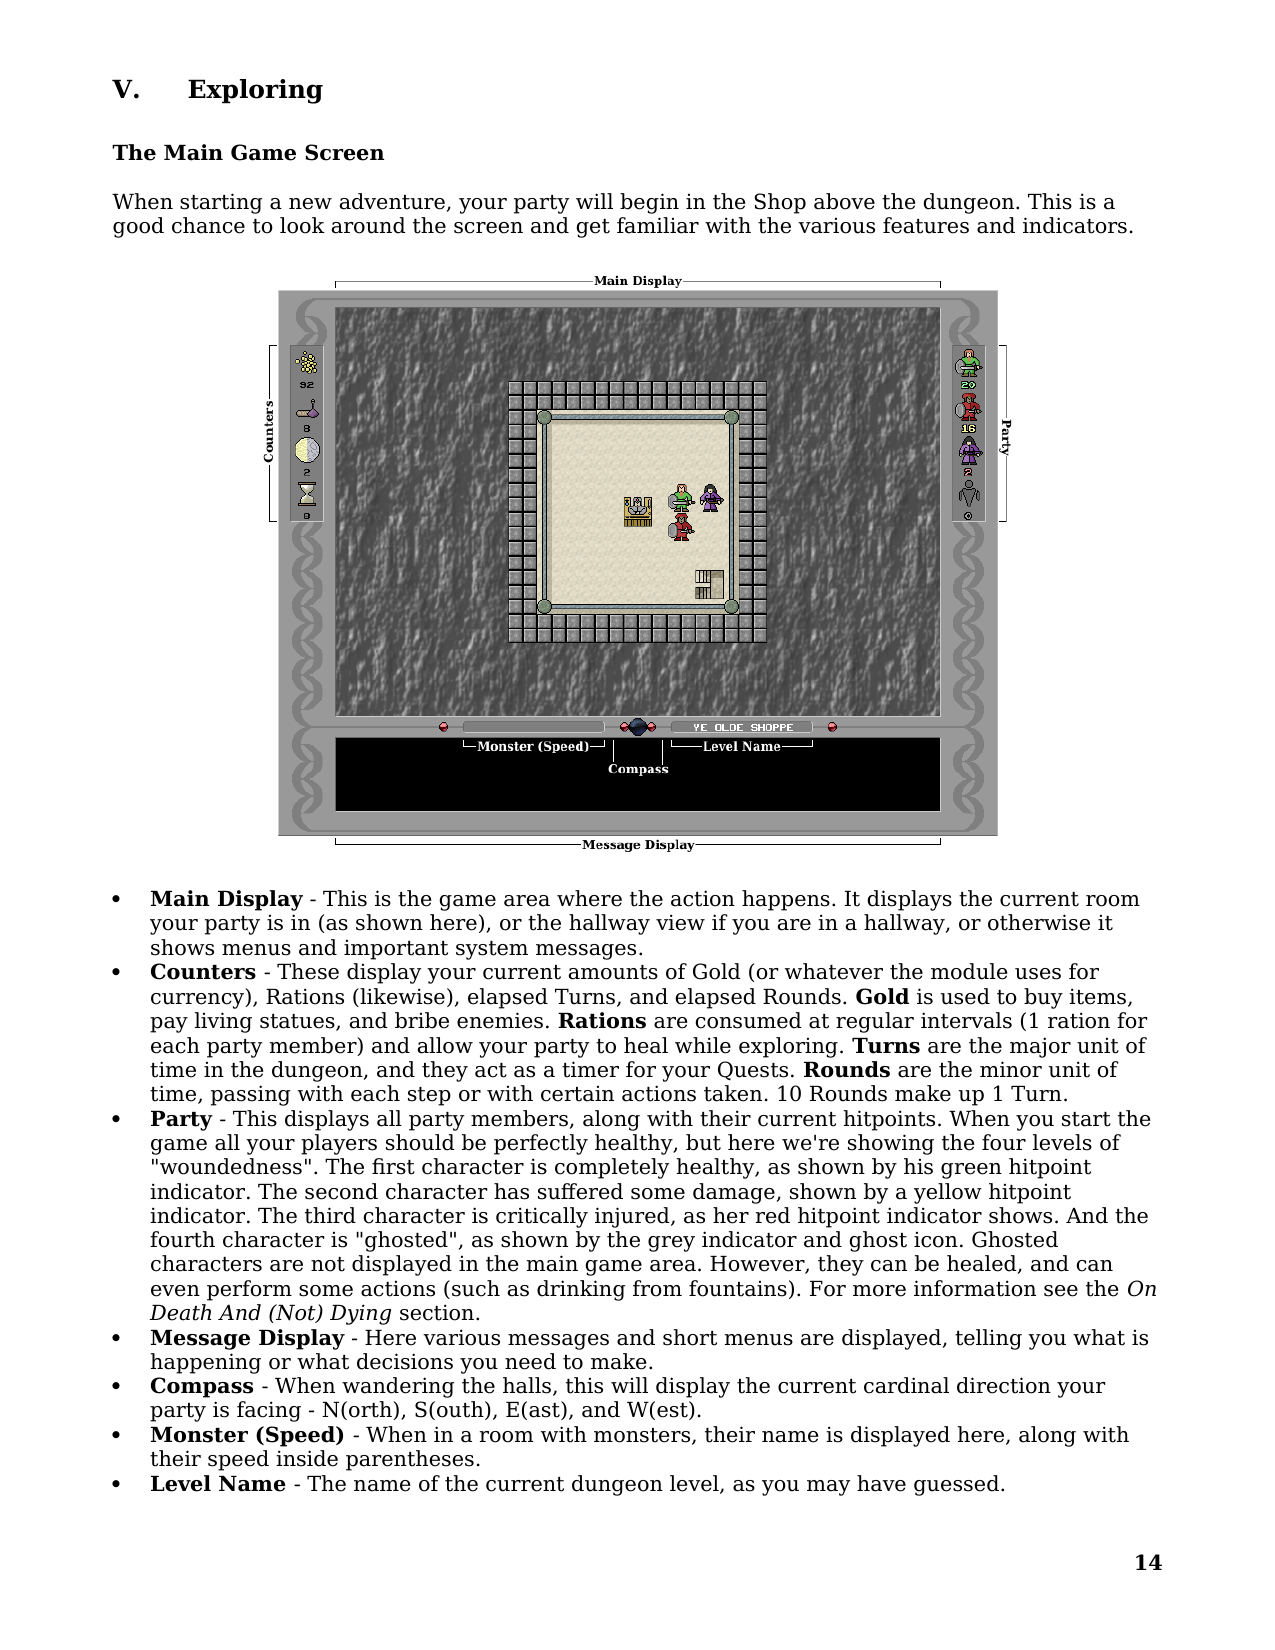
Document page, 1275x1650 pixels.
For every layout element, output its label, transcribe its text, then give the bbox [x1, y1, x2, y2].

list Message Display - Here various messages and short menus are displayed, telling you what is happening or what decisions you need to make. [112, 1325, 1162, 1374]
list Monster (Speed) - When in a room with monsters, their name is displayed here, along with their speed inside parentheses. [112, 1423, 1162, 1472]
subtitle V. Exploring [112, 75, 1162, 104]
list Level Name - The name of the current dungeon level, as you may have guessed. [112, 1472, 1162, 1496]
list Party - This displays all party members, along with their current hitpoints. When you start the game all your players should be perfectly healthy, but here we're showing the four levels of "woundedness". The first character is completely healthy, as shown by his green hitpoint indicator. The second character has suffered some damage, shown by a yellow hitpoint indicator. The third character is critically injured, as her red hitpoint indicator shows. And the fourth character is "ghosted", as shown by the grey indicator and ghost icon. Ghosted characters are not displayed in the main game area. However, they can be healed, and can even perform some actions (such as drinking from fountains). For more information see the On Death And (Not) Dying section. [112, 1107, 1162, 1325]
list Counters - These display your current amounts of Gold (or whatever the module uses for currency), Rations (likewise), elapsed Turns, and elapsed Rounds. Gold is used to buy items, pay living statues, and bribe enemies. Rations are consumed at regular intervals (1 ration for each party member) and allow your party to heal while exploring. Turns are the major unit of time in the dungeon, and they act as a timer for your Quests. Rounds are the minor unit of time, passing with each step or with certain actions taken. 10 Rounds make up 1 Turn. [112, 960, 1162, 1107]
picture [260, 271, 1015, 854]
list Compass - When wandering the halls, this will display the current cardinal direction your party is facing - N(orth), S(outh), E(ast), and W(est). [112, 1374, 1162, 1423]
list Main Display - This is the game area where the action happens. It displays the current room your party is in (as shown here), or the hallway view if you are in a hallway, or otherwise it shows menus and important system messages. [112, 887, 1162, 960]
subtitle The Main Game Screen [112, 141, 1162, 166]
text When starting a new adventure, your party will begin in the Shop above the dungeon. This is a good chance to look around the screen and get familiar with the various features and indicators. [112, 190, 1162, 238]
